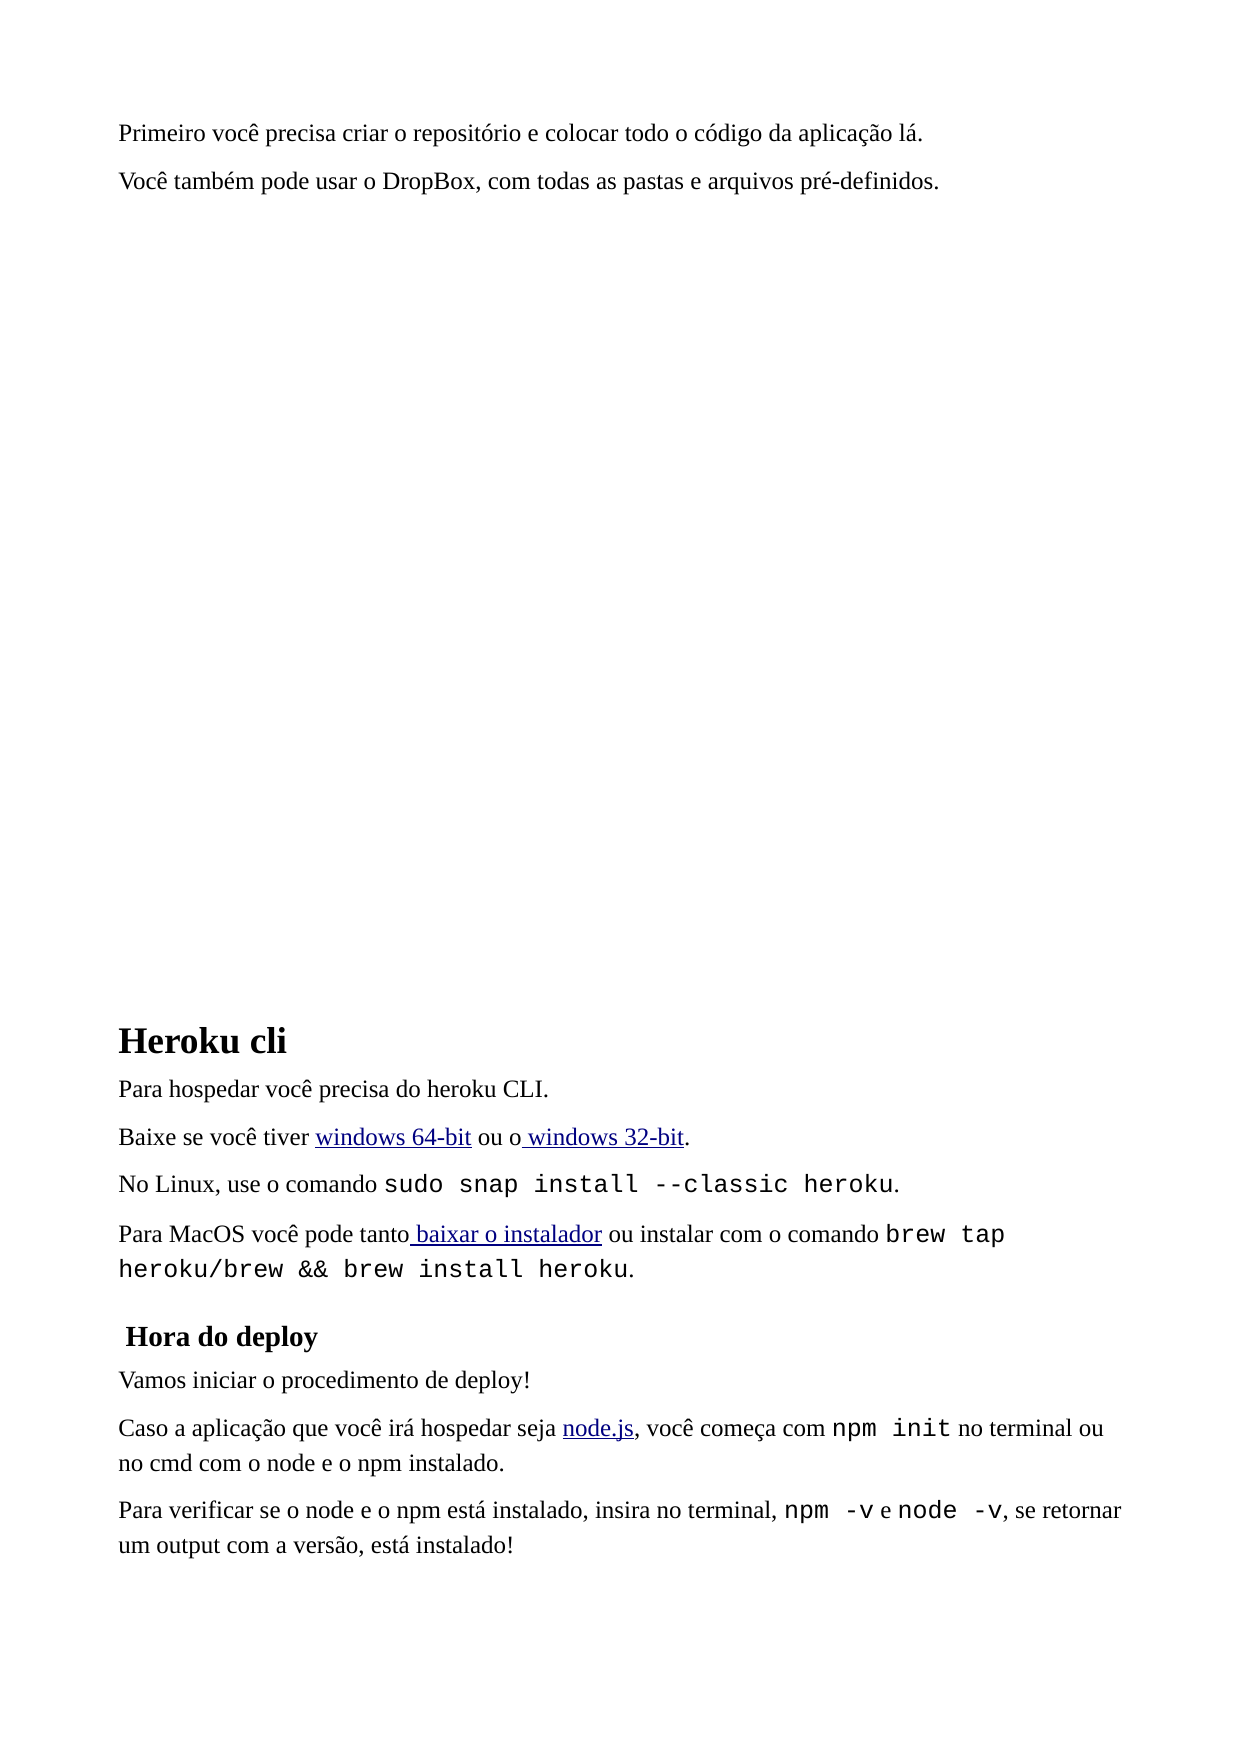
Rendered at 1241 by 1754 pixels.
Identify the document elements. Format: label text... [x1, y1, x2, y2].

subtitle Hora do deploy [118, 1319, 1122, 1353]
text Para MacOS você pode tanto baixar o instalador ou instalar com o comando brew tap heroku/brew && brew install heroku. [118, 1219, 1122, 1285]
text Você também pode usar o DropBox, com todas as pastas e arquivos pré-definidos. [118, 166, 1122, 194]
text Para verificar se o node e o npm está instalado, insira no terminal, npm -v e node -v, se retornar um output com a versão, está instalado! [118, 1496, 1122, 1559]
text Primeiro você precisa criar o repositório e colocar todo o código da aplicação lá. [118, 118, 1122, 147]
subtitle Heroku cli [118, 1019, 1122, 1062]
text Baixe se você tiver windows 64-bit ou o windows 32-bit. [118, 1122, 1122, 1151]
text Para hospedar você precisa do heroku CLI. [118, 1074, 1122, 1103]
text Caso a aplicação que você irá hospedar seja node.js, você começa com npm init no terminal ou no cmd com o node e o npm instalado. [118, 1413, 1122, 1477]
text Vamos iniciar o procedimento de deploy! [118, 1365, 1122, 1394]
text No Linux, use o comando sudo snap install --classic heroku. [118, 1169, 1122, 1200]
